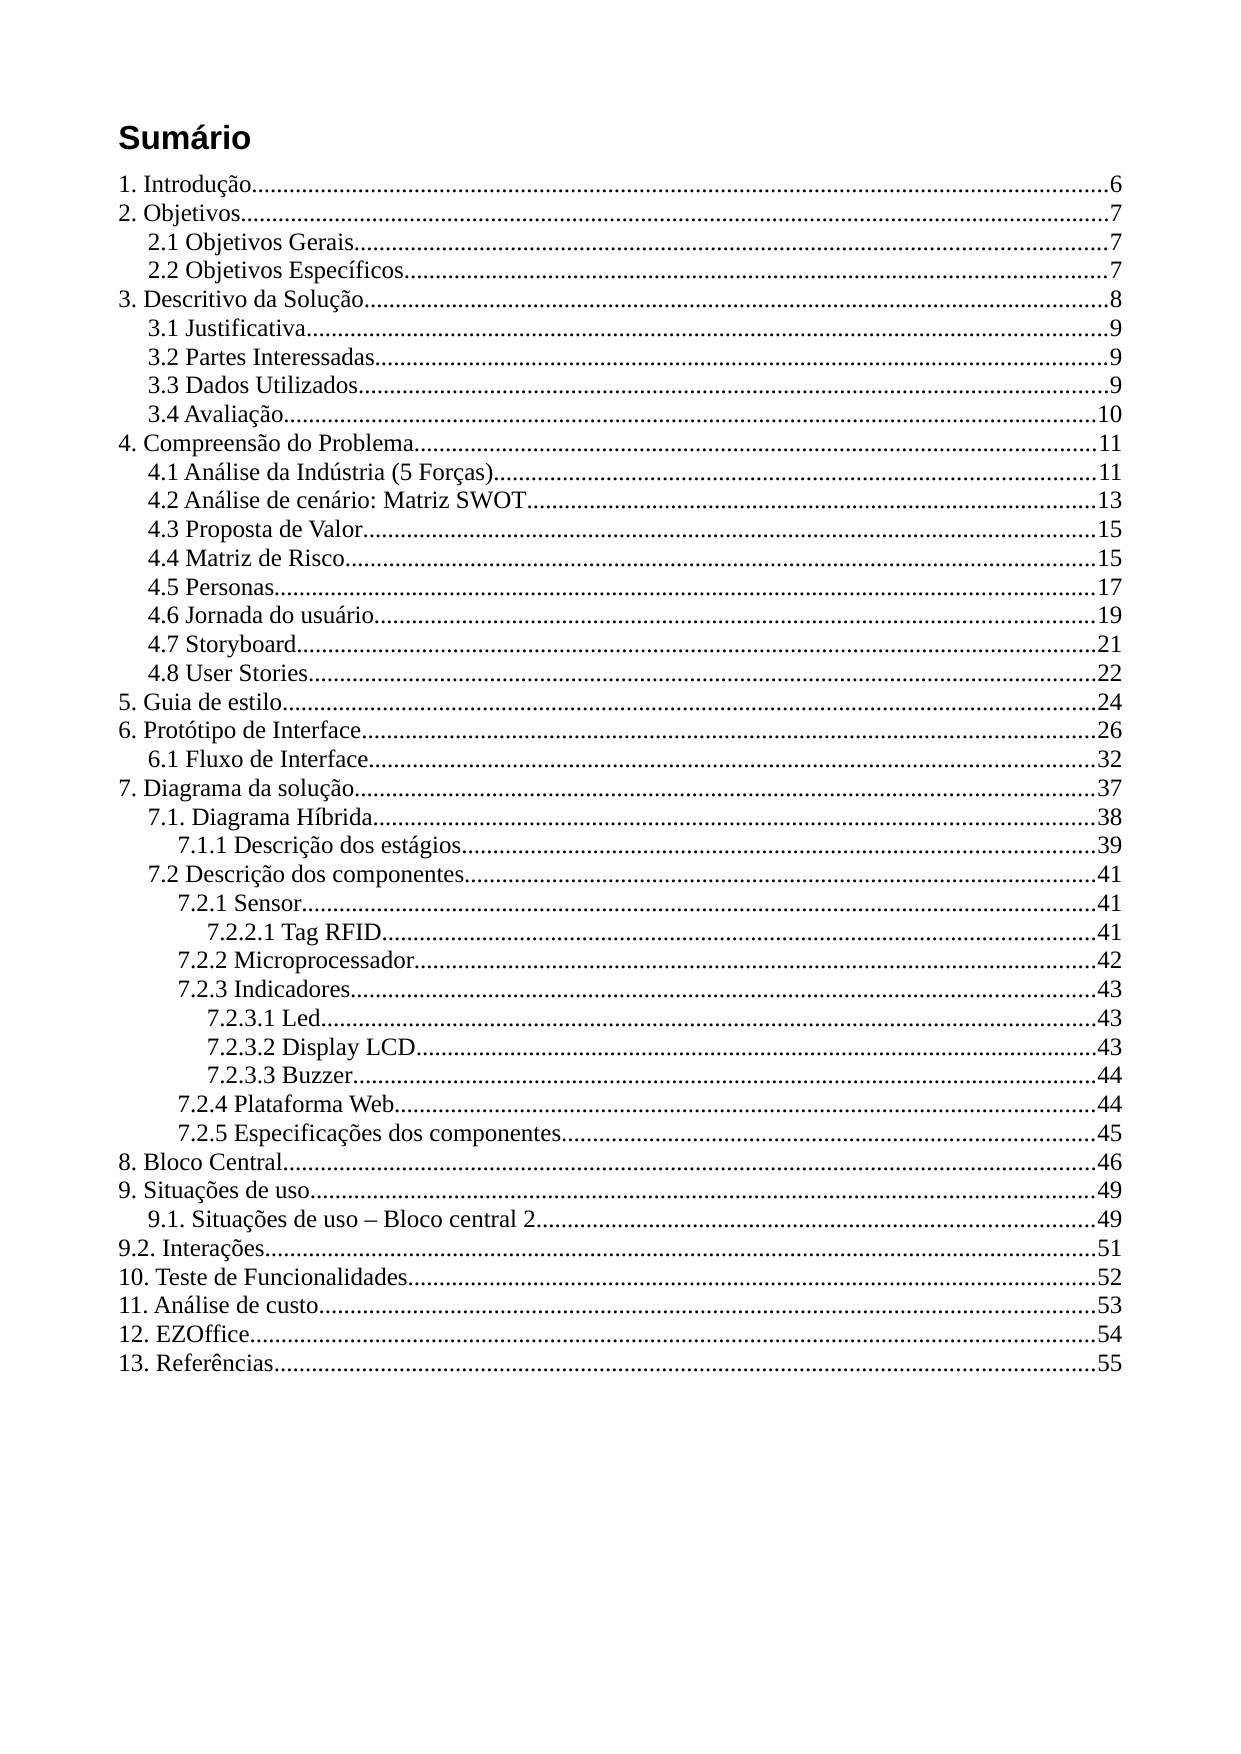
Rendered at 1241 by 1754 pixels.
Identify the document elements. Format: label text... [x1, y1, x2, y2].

text 2.1 Objetivos Gerais 7 [148, 227, 1122, 255]
text 2.2 Objetivos Específicos 7 [148, 255, 1122, 284]
text 4.7 Storyboard 21 [148, 629, 1122, 658]
text 4.4 Matriz de Risco 15 [148, 543, 1122, 572]
text 7.2.2 Microprocessador 42 [177, 945, 1122, 974]
subtitle Sumário [118, 118, 1122, 157]
text 1. Introdução 6 [118, 169, 1122, 198]
text 3.2 Partes Interessadas 9 [148, 342, 1122, 370]
text 9.2. Interações 51 [118, 1233, 1122, 1262]
text 9. Situações de uso 49 [118, 1175, 1122, 1204]
text 7.2.3 Indicadores 43 [177, 974, 1122, 1003]
text 3. Descritivo da Solução 8 [118, 284, 1122, 313]
text 13. Referências 55 [118, 1348, 1122, 1377]
text 11. Análise de custo 53 [118, 1290, 1122, 1319]
text 2. Objetivos 7 [118, 198, 1122, 227]
text 3.3 Dados Utilizados 9 [148, 370, 1122, 399]
text 7.2.3.1 Led 43 [207, 1003, 1122, 1032]
text 12. EZOffice 54 [118, 1319, 1122, 1348]
text 7.1.1 Descrição dos estágios 39 [177, 830, 1122, 859]
text 8. Bloco Central 46 [118, 1147, 1122, 1175]
text 7.2.3.3 Buzzer 44 [207, 1060, 1122, 1089]
text 3.1 Justificativa 9 [148, 313, 1122, 342]
text 5. Guia de estilo 24 [118, 687, 1122, 715]
text 4. Compreensão do Problema 11 [118, 428, 1122, 457]
text 9.1. Situações de uso – Bloco central 2 49 [148, 1204, 1122, 1233]
text 7. Diagrama da solução 37 [118, 773, 1122, 802]
text 7.2.1 Sensor 41 [177, 888, 1122, 917]
text 4.3 Proposta de Valor 15 [148, 514, 1122, 543]
text 7.2.5 Especificações dos componentes 45 [177, 1118, 1122, 1147]
text 4.6 Jornada do usuário 19 [148, 600, 1122, 629]
text 4.2 Análise de cenário: Matriz SWOT 13 [148, 485, 1122, 514]
text 7.2.3.2 Display LCD 43 [207, 1032, 1122, 1060]
text 6.1 Fluxo de Interface 32 [148, 744, 1122, 773]
text 7.2.2.1 Tag RFID 41 [207, 917, 1122, 945]
text 7.2.4 Plataforma Web 44 [177, 1089, 1122, 1118]
text 10. Teste de Funcionalidades 52 [118, 1262, 1122, 1290]
text 6. Protótipo de Interface 26 [118, 715, 1122, 744]
text 4.5 Personas 17 [148, 572, 1122, 600]
text 4.8 User Stories 22 [148, 658, 1122, 687]
text 7.2 Descrição dos componentes 41 [148, 859, 1122, 888]
text 4.1 Análise da Indústria (5 Forças) 11 [148, 457, 1122, 485]
text 3.4 Avaliação 10 [148, 399, 1122, 428]
text 7.1. Diagrama Híbrida 38 [148, 802, 1122, 830]
